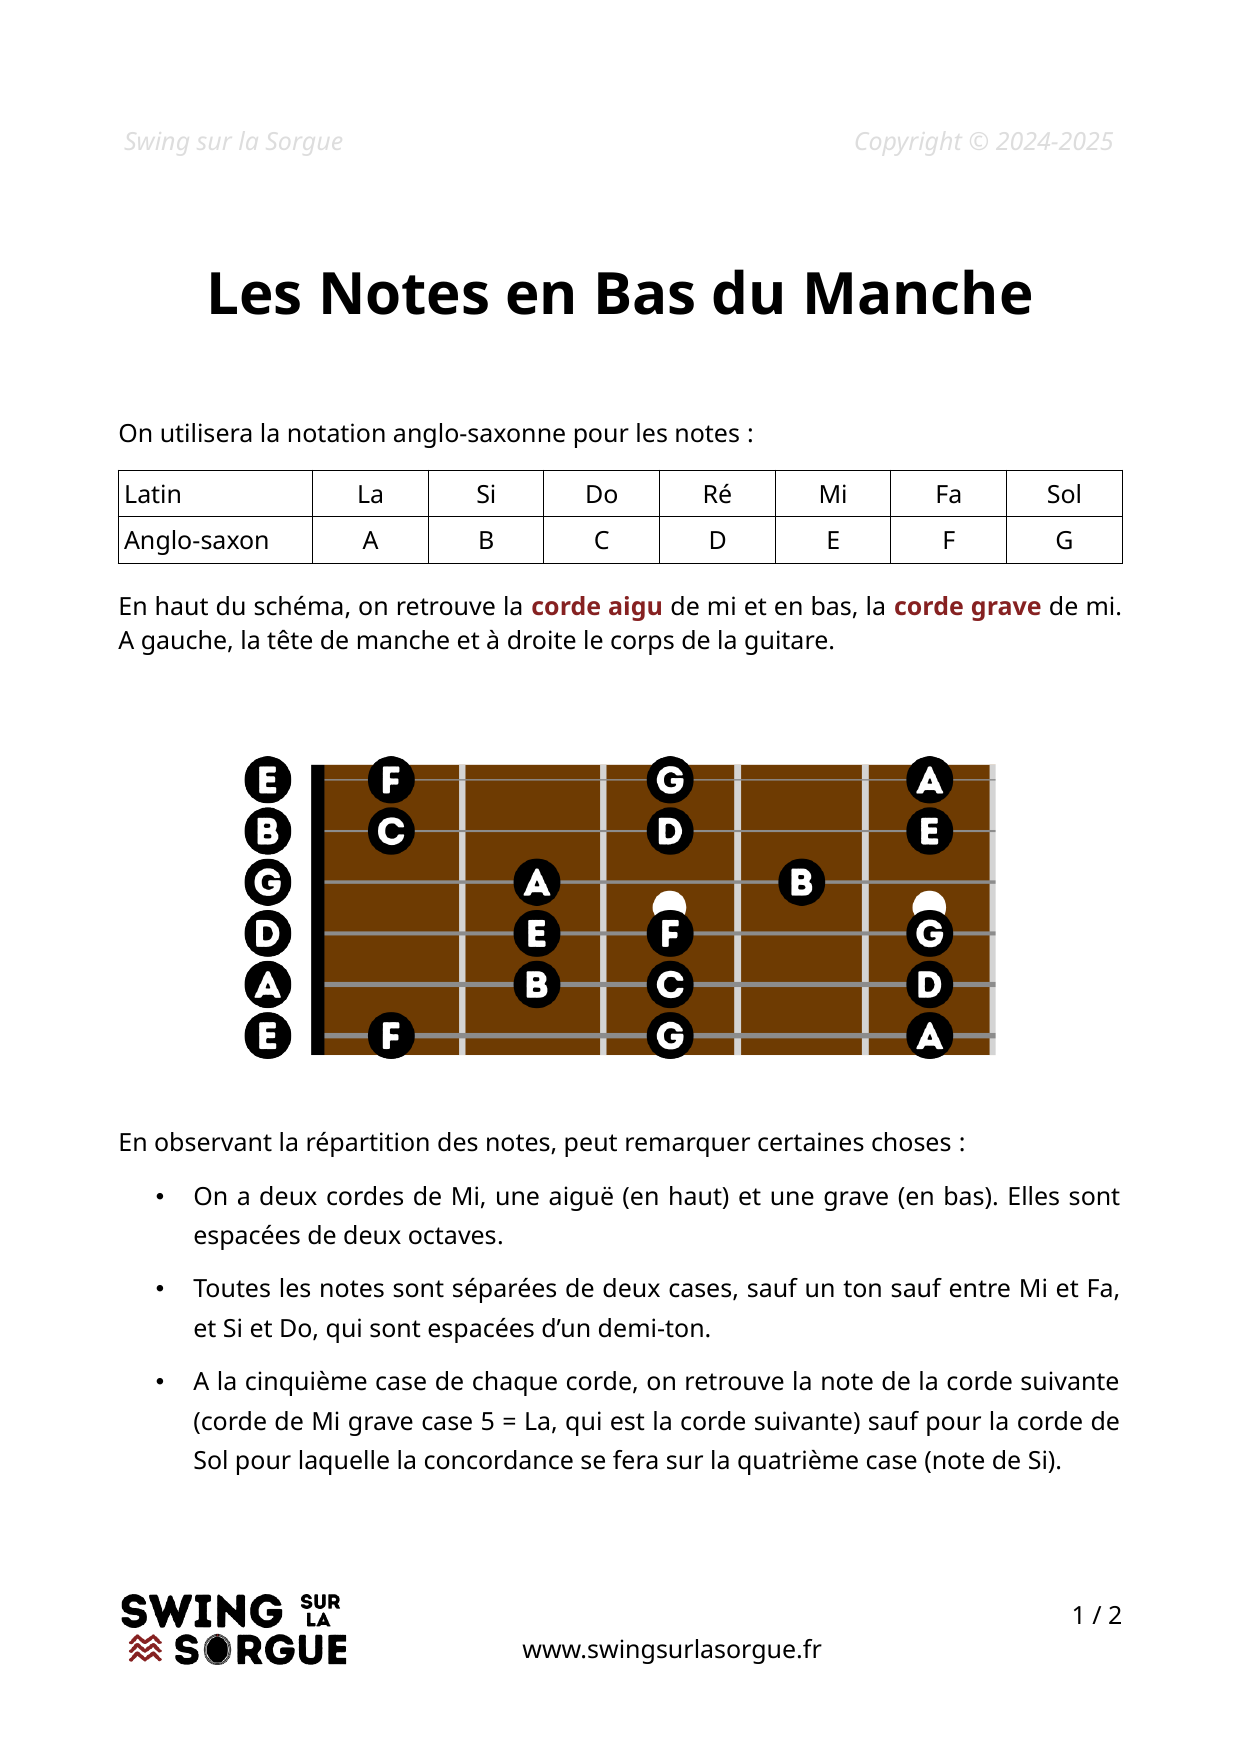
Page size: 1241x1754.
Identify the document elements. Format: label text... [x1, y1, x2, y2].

list A la cinquième case de chaque corde, on retrouve la note de la corde suivante (corde de Mi grave case 5 = La, qui est la corde suivante) sauf pour la corde de Sol pour laquelle la concordance se fera sur la quatrième case (note de Si). [156, 1364, 1122, 1476]
text En observant la répartition des notes, peut remarquer certaines choses : [118, 1124, 1122, 1158]
table_header Latin [119, 471, 312, 516]
table_cell D [660, 517, 775, 563]
picture [244, 756, 996, 1059]
subtitle En haut du schéma, on retrouve la corde aigu de mi et en bas, la corde grave de mi. A gauche, la tête de manche et à droite le corps de la guitare. [118, 589, 1122, 657]
table_header Mi [776, 471, 890, 516]
table_header Do [544, 471, 659, 516]
table_cell B [429, 517, 543, 563]
table_cell F [891, 517, 1006, 563]
table_cell G [1007, 517, 1122, 563]
table_header Si [429, 471, 543, 516]
table_header La [313, 471, 428, 516]
title Les Notes en Bas du Manche [118, 252, 1122, 332]
list On a deux cordes de Mi, une aiguë (en haut) et une grave (en bas). Elles sont espacées de deux octaves. [156, 1178, 1122, 1251]
list Toutes les notes sont séparées de deux cases, sauf un ton sauf entre Mi et Fa, et Si et Do, qui sont espacées d’un demi-ton. [156, 1271, 1122, 1344]
table_cell E [776, 517, 890, 563]
table_header Fa [891, 471, 1006, 516]
text On utilisera la notation anglo-saxonne pour les notes : [118, 416, 1122, 450]
table_cell A [313, 517, 428, 563]
picture [121, 1594, 347, 1665]
table_cell Anglo-saxon [119, 517, 312, 563]
table_header Ré [660, 471, 775, 516]
table_cell C [544, 517, 659, 563]
table_header Sol [1007, 471, 1122, 516]
